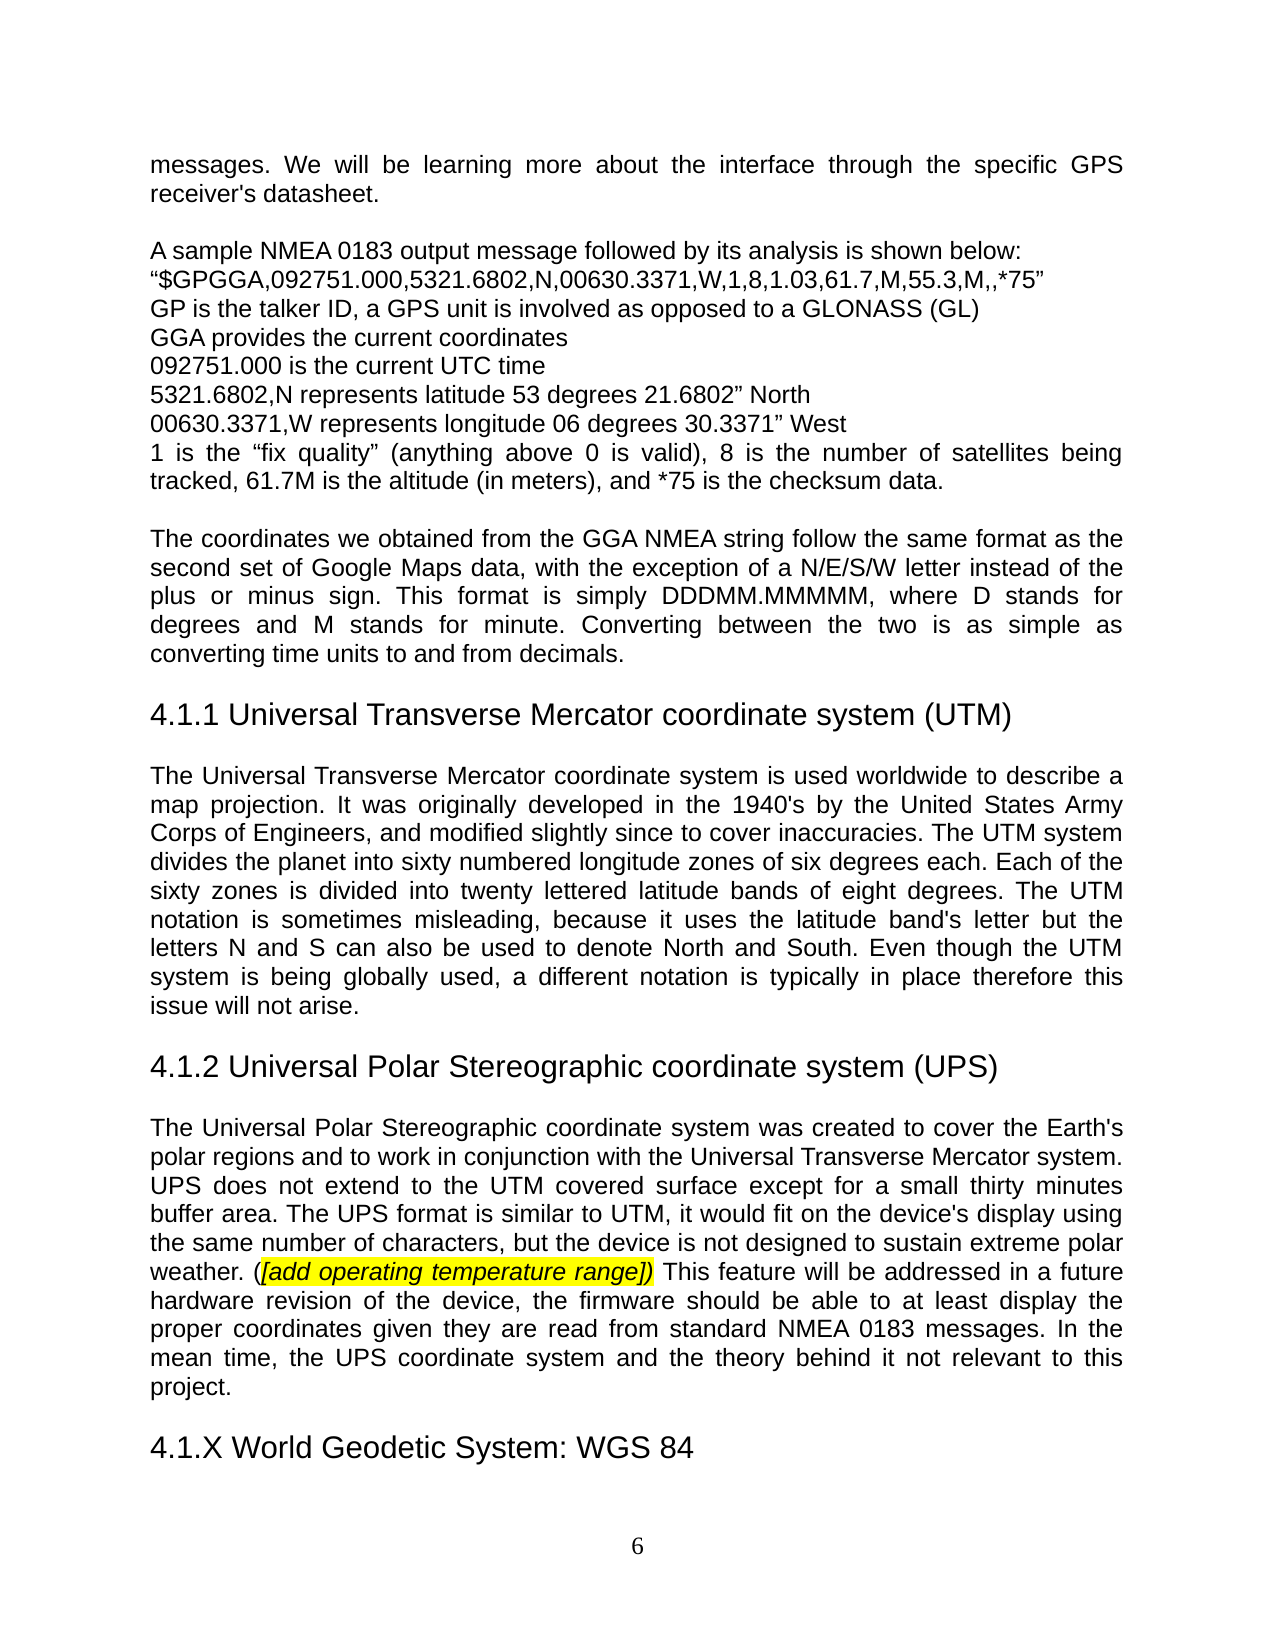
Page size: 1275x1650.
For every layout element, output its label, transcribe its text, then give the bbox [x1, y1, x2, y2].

text 4.1.X World Geodetic System: WGS 84 [150, 1429, 1125, 1465]
text 4.1.1 Universal Transverse Mercator coordinate system (UTM) [150, 696, 1125, 732]
text GGA provides the current coordinates [150, 322, 1125, 351]
text “$GPGGA,092751.000,5321.6802,N,00630.3371,W,1,8,1.03,61.7,M,55.3,M,,*75” [150, 265, 1125, 294]
text The Universal Transverse Mercator coordinate system is used worldwide to describe a map projection. It was originally developed in the 1940's by the United States Army Corps of Engineers, and modified slightly since to cover inaccuracies. The UTM system divides the planet into sixty numbered longitude zones of six degrees each. Each of the sixty zones is divided into twenty lettered latitude bands of eight degrees. The UTM notation is sometimes misleading, because it uses the latitude band's letter but the letters N and S can also be used to denote North and South. Even though the UTM system is being globally used, a different notation is typically in place therefore this issue will not arise. [150, 761, 1125, 1020]
text GP is the talker ID, a GPS unit is involved as opposed to a GLONASS (GL) [150, 294, 1125, 322]
text 092751.000 is the current UTC time [150, 351, 1125, 380]
text The coordinates we obtained from the GGA NMEA string follow the same format as the second set of Google Maps data, with the exception of a N/E/S/W letter instead of the plus or minus sign. This format is simply DDDMM.MMMMM, where D stands for degrees and M stands for minute. Converting between the two is as simple as converting time units to and from decimals. [150, 524, 1125, 667]
text messages. We will be learning more about the interface through the specific GPS receiver's datasheet. [150, 150, 1125, 207]
text A sample NMEA 0183 output message followed by its analysis is shown below: [150, 236, 1125, 265]
text 00630.3371,W represents longitude 06 degrees 30.3371” West [150, 409, 1125, 437]
text 4.1.2 Universal Polar Stereographic coordinate system (UPS) [150, 1048, 1125, 1084]
text 5321.6802,N represents latitude 53 degrees 21.6802” North [150, 380, 1125, 409]
text The Universal Polar Stereographic coordinate system was created to cover the Earth's polar regions and to work in conjunction with the Universal Transverse Mercator system. UPS does not extend to the UTM covered surface except for a small thirty minutes buffer area. The UPS format is similar to UTM, it would fit on the device's display using the same number of characters, but the device is not designed to sustain extreme polar weather. ([add operating temperature range]) This feature will be addressed in a future hardware revision of the device, the firmware should be able to at least display the proper coordinates given they are read from standard NMEA 0183 messages. In the mean time, the UPS coordinate system and the theory behind it not relevant to this project. [150, 1113, 1125, 1401]
text 1 is the “fix quality” (anything above 0 is valid), 8 is the number of satellites being tracked, 61.7M is the altitude (in meters), and *75 is the checksum data. [150, 437, 1125, 495]
